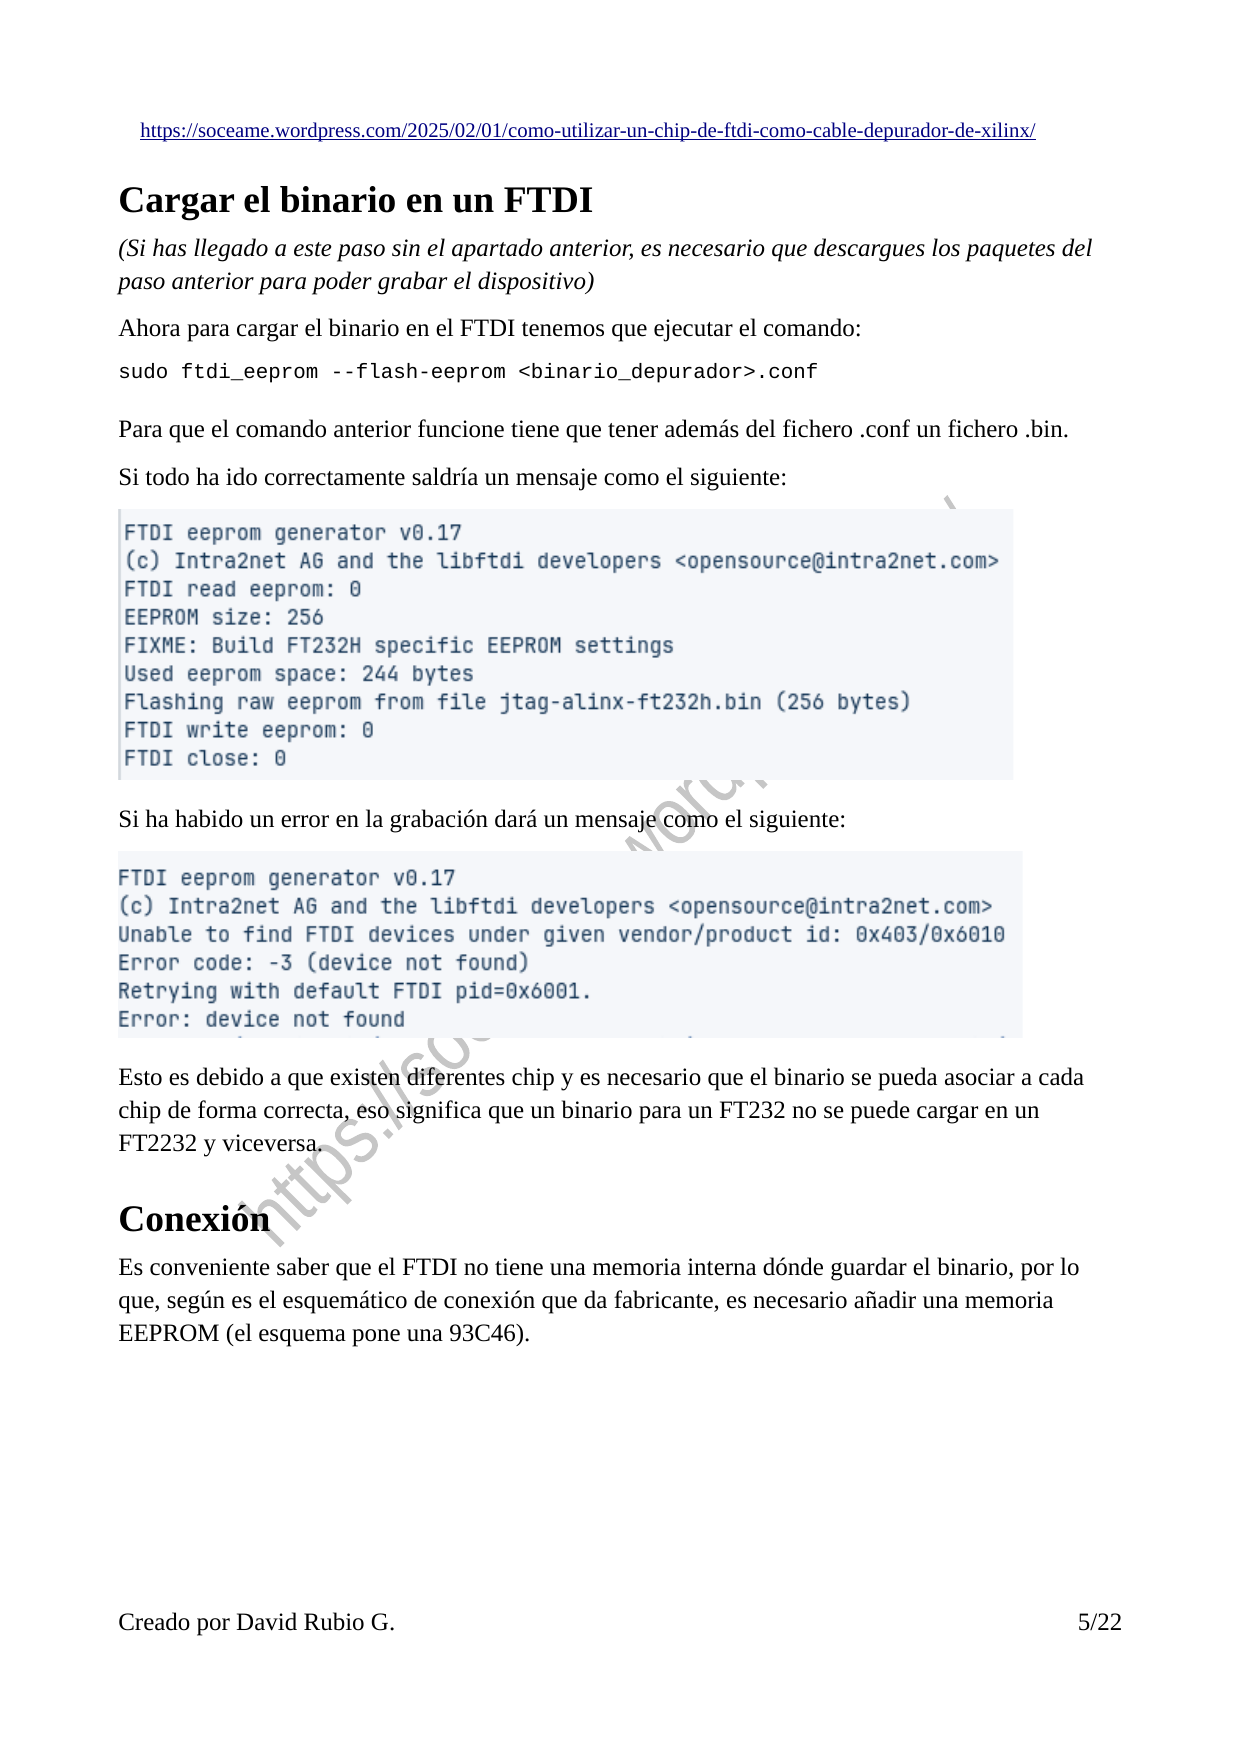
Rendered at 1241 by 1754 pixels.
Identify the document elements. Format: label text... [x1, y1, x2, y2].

text Si todo ha ido correctamente saldría un mensaje como el siguiente: [118, 462, 1122, 490]
text (Si has llegado a este paso sin el apartado anterior, es necesario que descargues los paquetes del paso anterior para poder grabar el dispositivo) [118, 233, 1122, 294]
subtitle Cargar el binario en un FTDI [118, 177, 1122, 220]
text Para que el comando anterior funcione tiene que tener además del fichero .conf un fichero .bin. [118, 414, 1122, 443]
picture [118, 509, 1014, 780]
subtitle Conexión [118, 1196, 1122, 1239]
text sudo ftdi_eeprom --flash-eeprom <binario_depurador>.conf [118, 361, 1122, 384]
text Si ha habido un error en la grabación dará un mensaje como el siguiente: [118, 804, 659, 833]
text Ahora para cargar el binario en el FTDI tenemos que ejecutar el comando: [118, 313, 1122, 342]
picture [118, 851, 1023, 1038]
text Esto es debido a que existen diferentes chip y es necesario que el binario se pueda asociar a cada chip de forma correcta, eso significa que un binario para un FT232 no se puede cargar en un FT2232 y viceversa. [118, 1062, 1122, 1156]
text Es conveniente saber que el FTDI no tiene una memoria interna dónde guardar el binario, por lo que, según es el esquemático de conexión que da fabricante, es necesario añadir una memoria EEPROM (el esquema pone una 93C46). [118, 1252, 1122, 1347]
text Si ha habido un error en la grabación dará un mensaje como el siguiente: [695, 804, 1122, 833]
